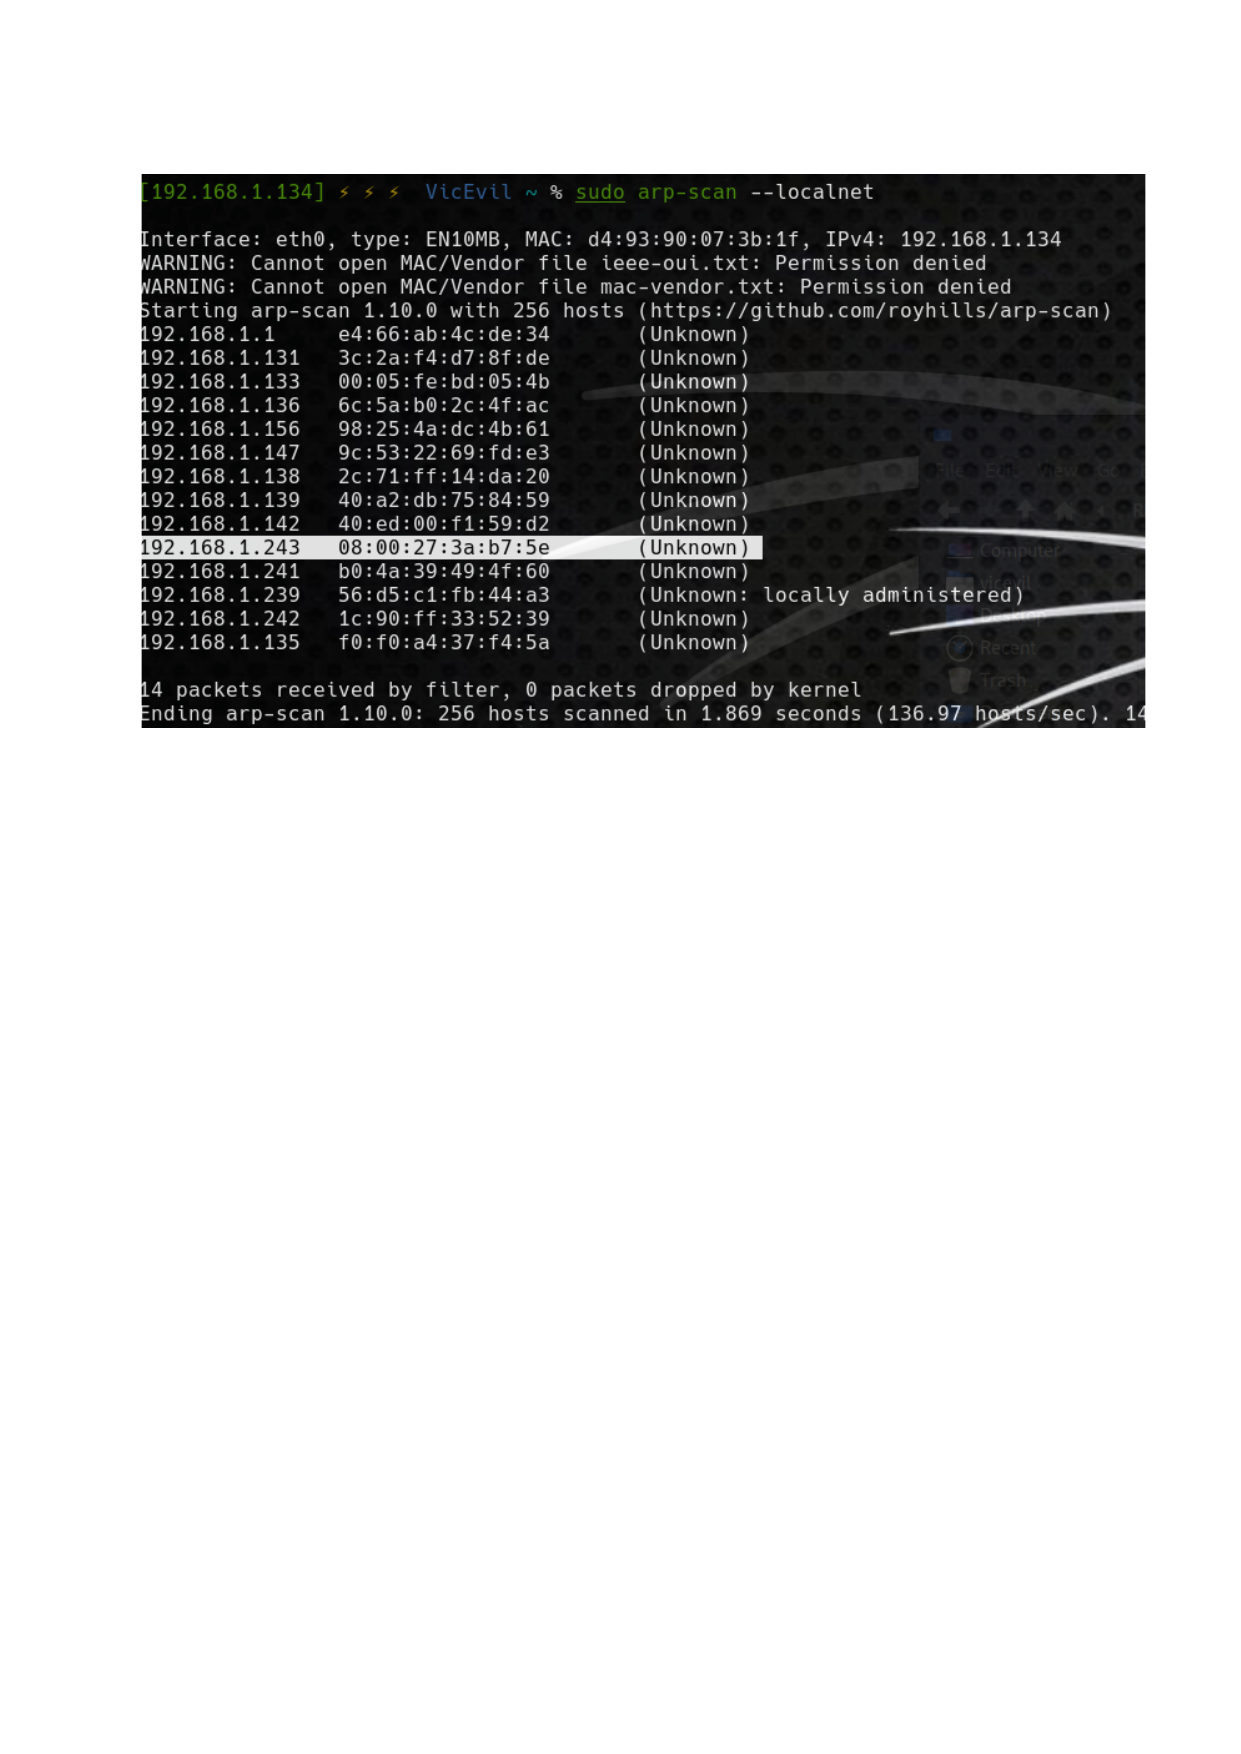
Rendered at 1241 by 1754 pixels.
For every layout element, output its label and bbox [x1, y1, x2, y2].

picture [141, 174, 1146, 728]
